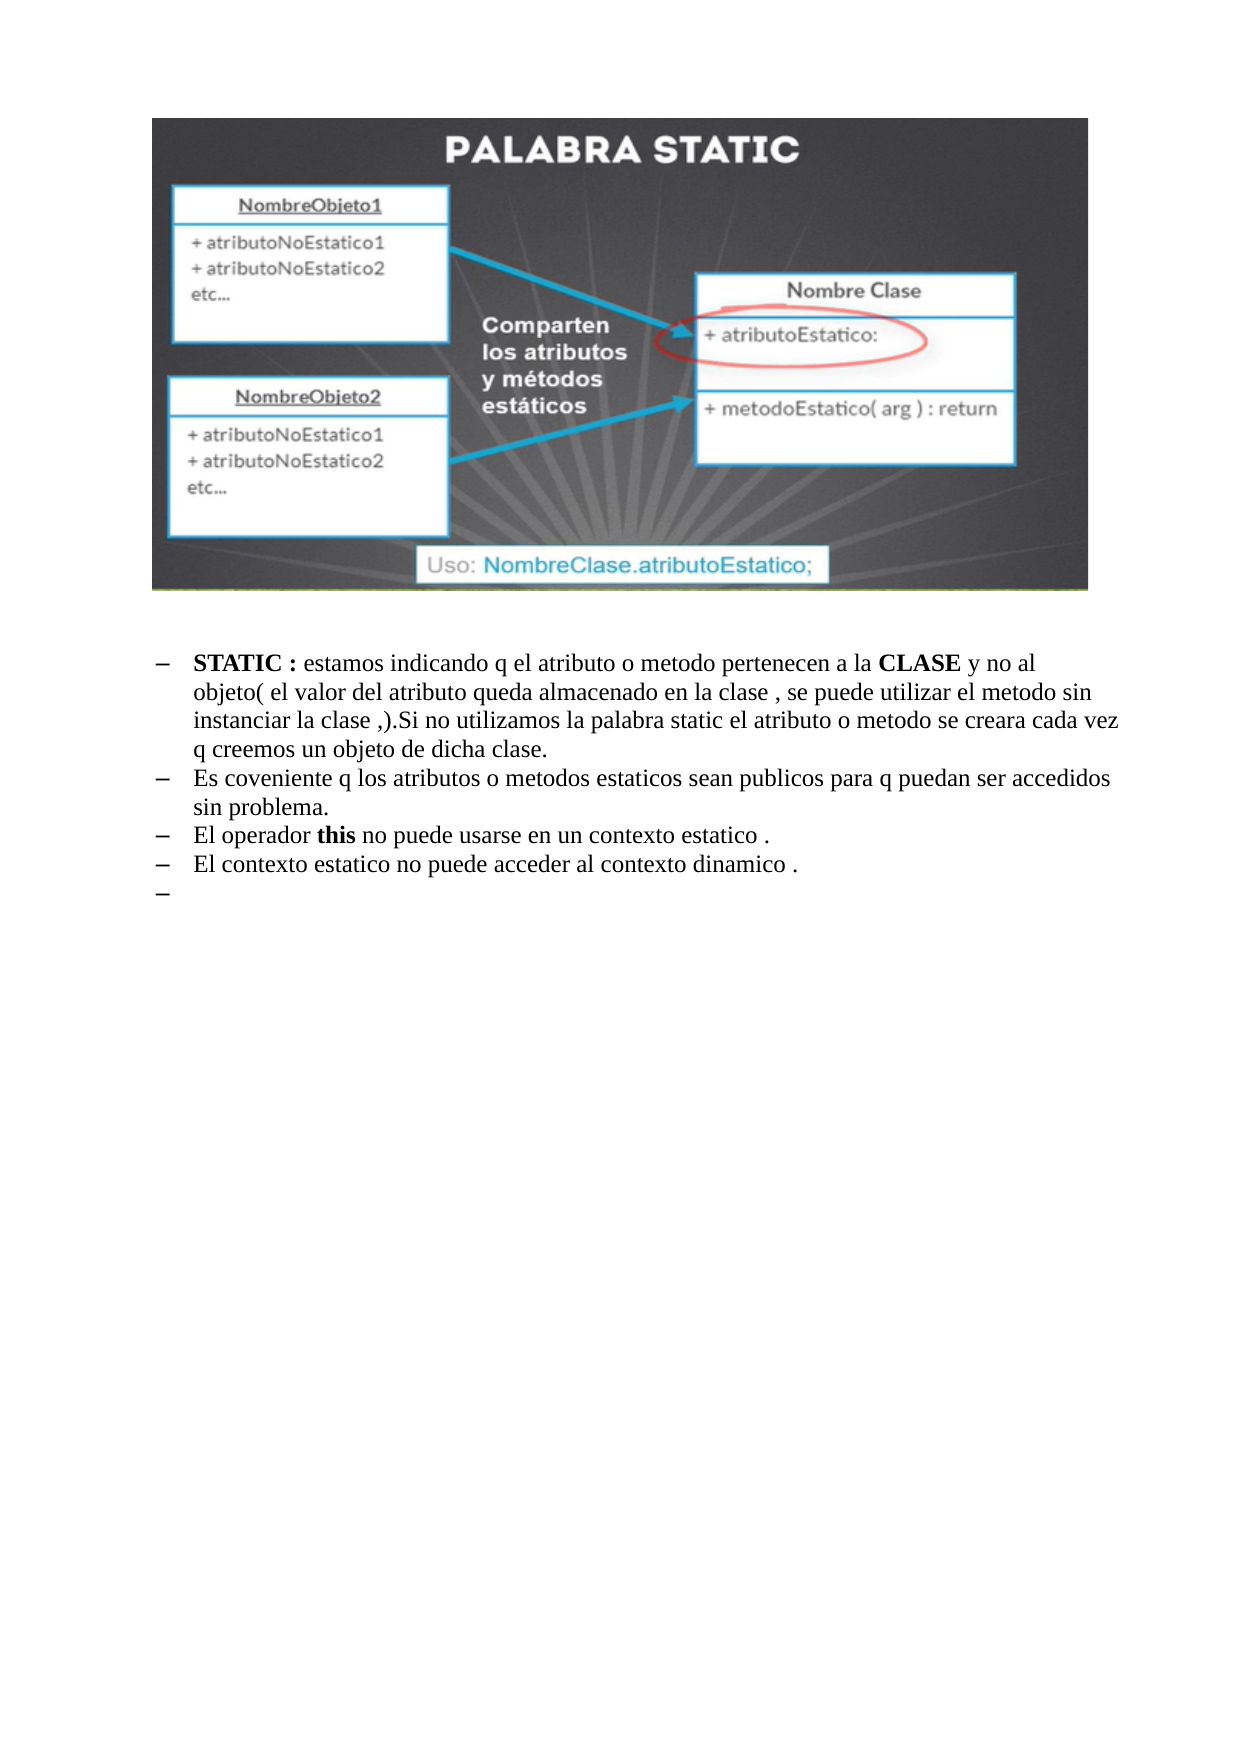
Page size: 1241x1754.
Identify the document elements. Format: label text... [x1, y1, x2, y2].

picture [152, 118, 1089, 591]
list El operador this no puede usarse en un contexto estatico . [156, 820, 1122, 849]
list STATIC : estamos indicando q el atributo o metodo pertenecen a la CLASE y no al objeto( el valor del atributo queda almacenado en la clase , se puede utilizar el metodo sin instanciar la clase ,).Si no utilizamos la palabra static el atributo o metodo se creara cada vez q creemos un objeto de dicha clase. [156, 648, 1122, 763]
list Es coveniente q los atributos o metodos estaticos sean publicos para q puedan ser accedidos sin problema. [156, 763, 1122, 820]
list El contexto estatico no puede acceder al contexto dinamico . [156, 849, 1122, 878]
